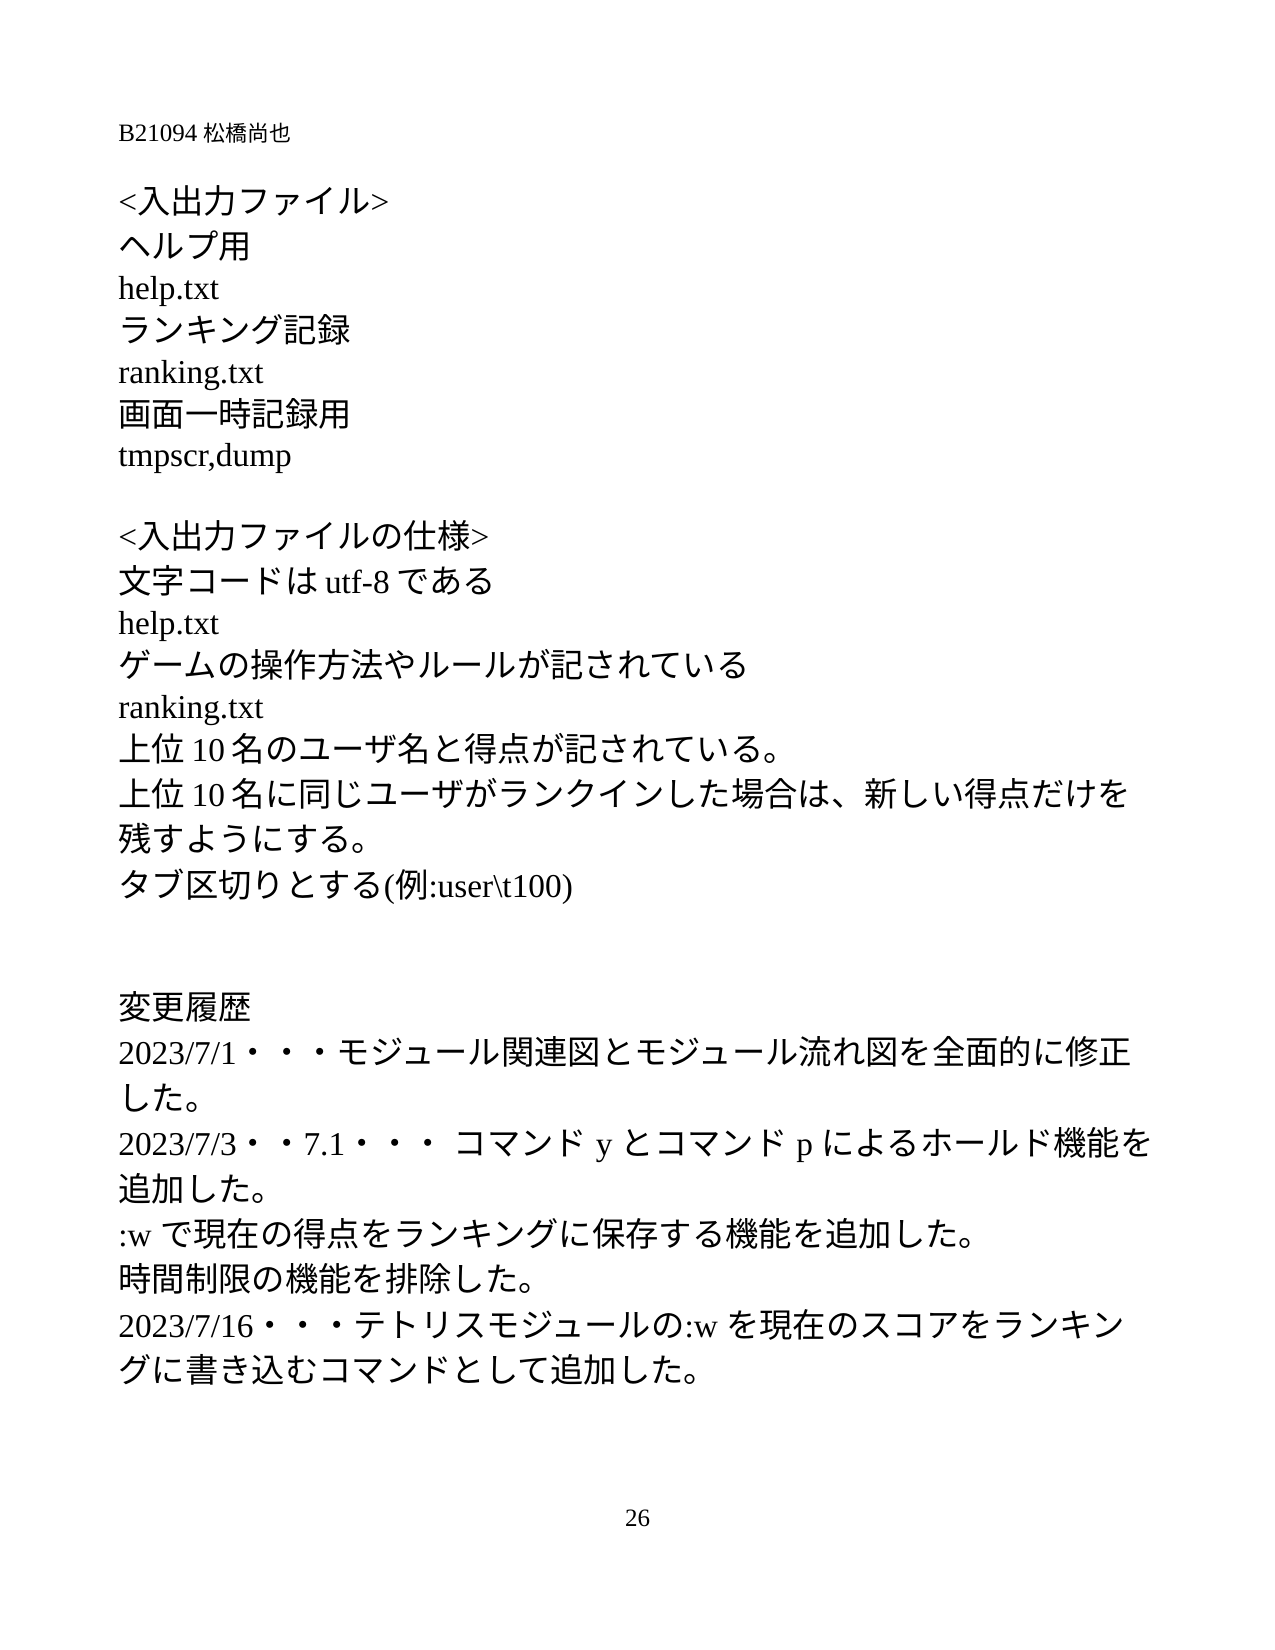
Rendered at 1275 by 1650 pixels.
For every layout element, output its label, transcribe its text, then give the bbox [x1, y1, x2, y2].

text ゲームの操作方法やルールが記されている [118, 642, 1157, 687]
text 文字コードはutf-8である [118, 558, 1157, 603]
text 上位10名に同じユーザがランクインした場合は、新しい得点だけを残すようにする。 [118, 771, 1157, 862]
text <入出力ファイル> [118, 177, 1157, 223]
text <入出力ファイルの仕様> [118, 512, 1157, 558]
text :w で現在の得点をランキングに保存する機能を追加した。 [118, 1211, 1157, 1256]
text ranking.txt [118, 687, 1157, 725]
text 2023/7/1・・・モジュール関連図とモジュール流れ図を全面的に修正した。 [118, 1029, 1157, 1120]
text 上位10名のユーザ名と得点が記されている。 [118, 725, 1157, 771]
text 画面一時記録用 [118, 390, 1157, 436]
text help.txt [118, 603, 1157, 642]
text 2023/7/3・・7.1・・・ コマンド y とコマンド p によるホールド機能を追加した。 [118, 1120, 1157, 1211]
text ランキング記録 [118, 307, 1157, 352]
text help.txt [118, 268, 1157, 307]
text ヘルプ用 [118, 223, 1157, 268]
text ranking.txt [118, 352, 1157, 390]
text タブ区切りとする(例:user\t100) [118, 862, 1157, 907]
text tmpscr,dump [118, 436, 1157, 474]
text 2023/7/16・・・テトリスモジュールの:w を現在のスコアをランキングに書き込むコマンドとして追加した。 [118, 1302, 1157, 1392]
text 時間制限の機能を排除した。 [118, 1256, 1157, 1302]
text 変更履歴 [118, 984, 1157, 1029]
